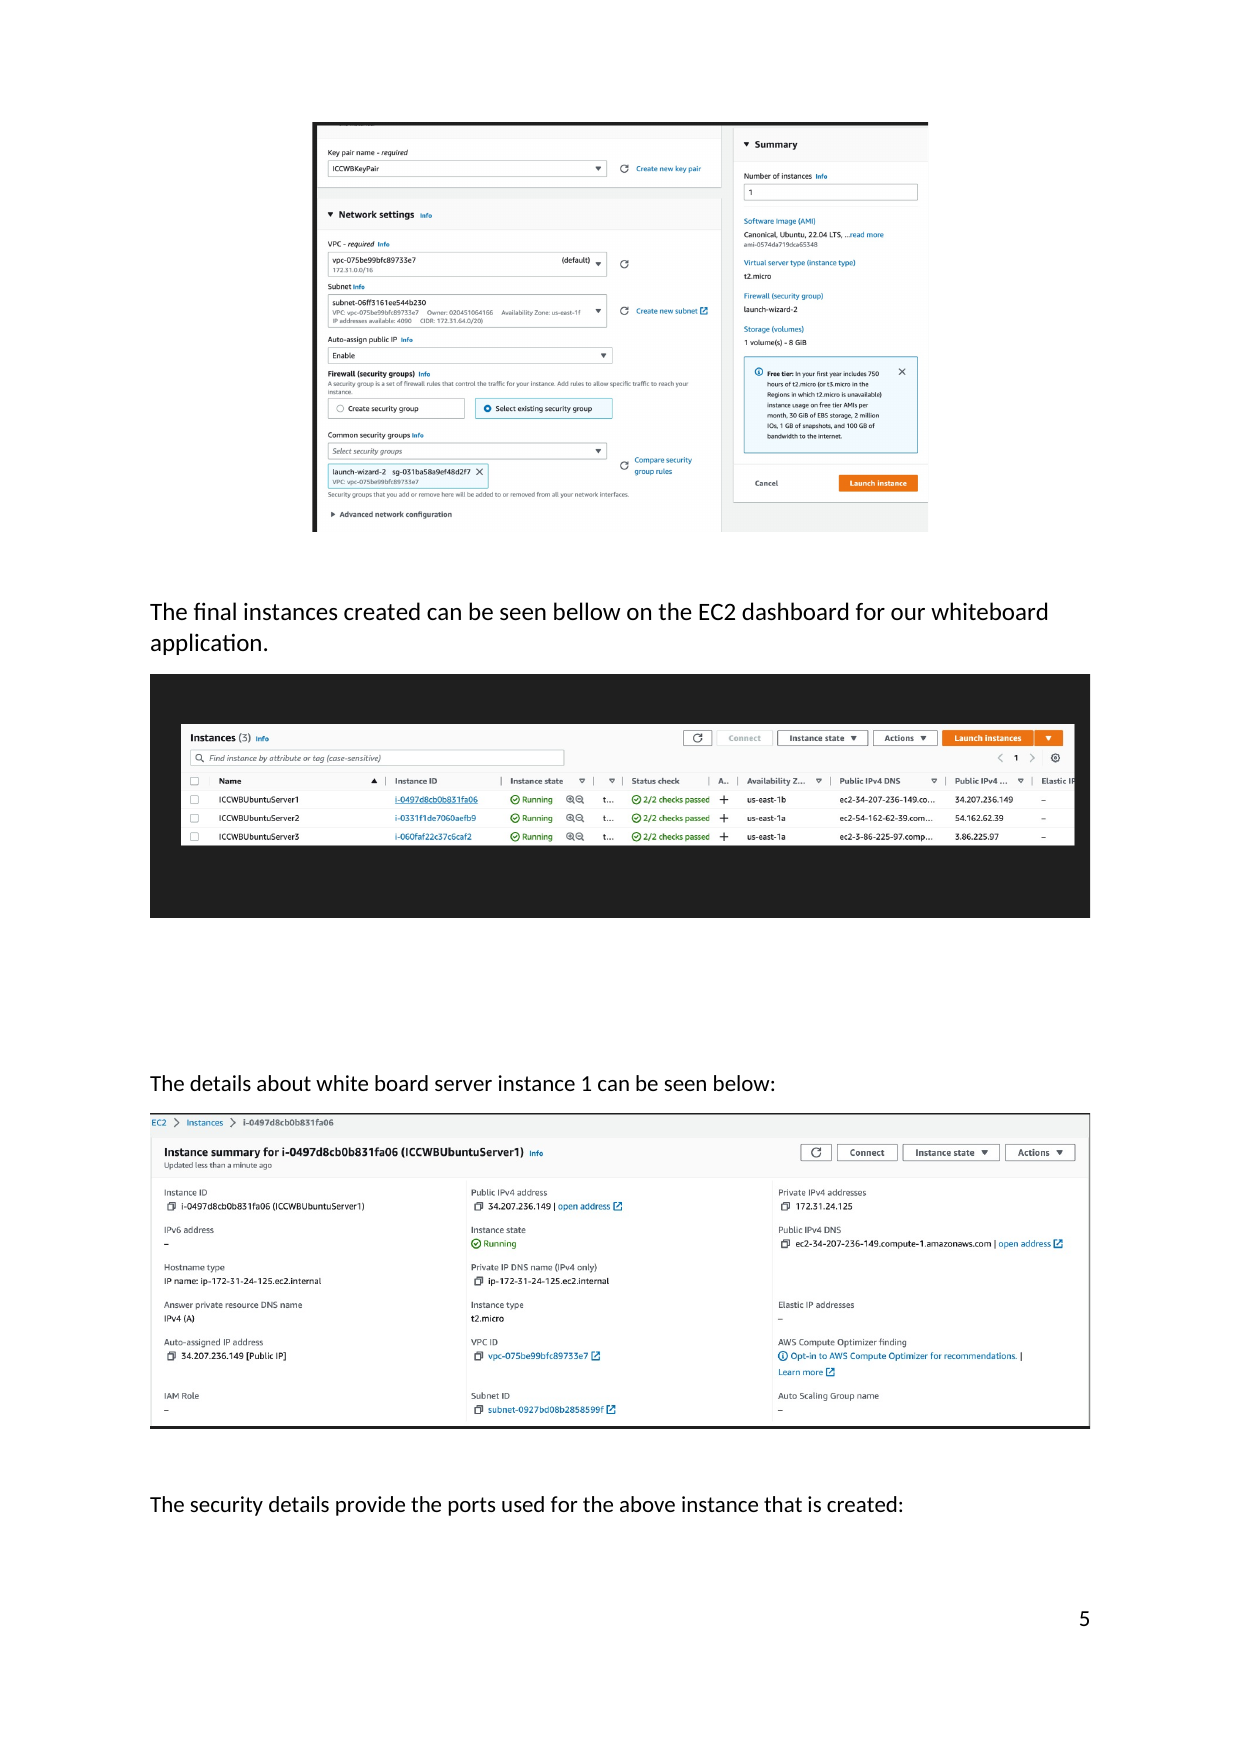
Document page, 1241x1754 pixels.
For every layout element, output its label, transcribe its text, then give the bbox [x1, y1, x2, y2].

text The security details provide the ports used for the above instance that is created: [150, 1490, 1090, 1518]
text The final instances created can be seen bellow on the EC2 dashboard for our whiteboard application. [150, 596, 1090, 658]
text The details about white board server instance 1 can be seen below: [150, 1069, 1090, 1097]
